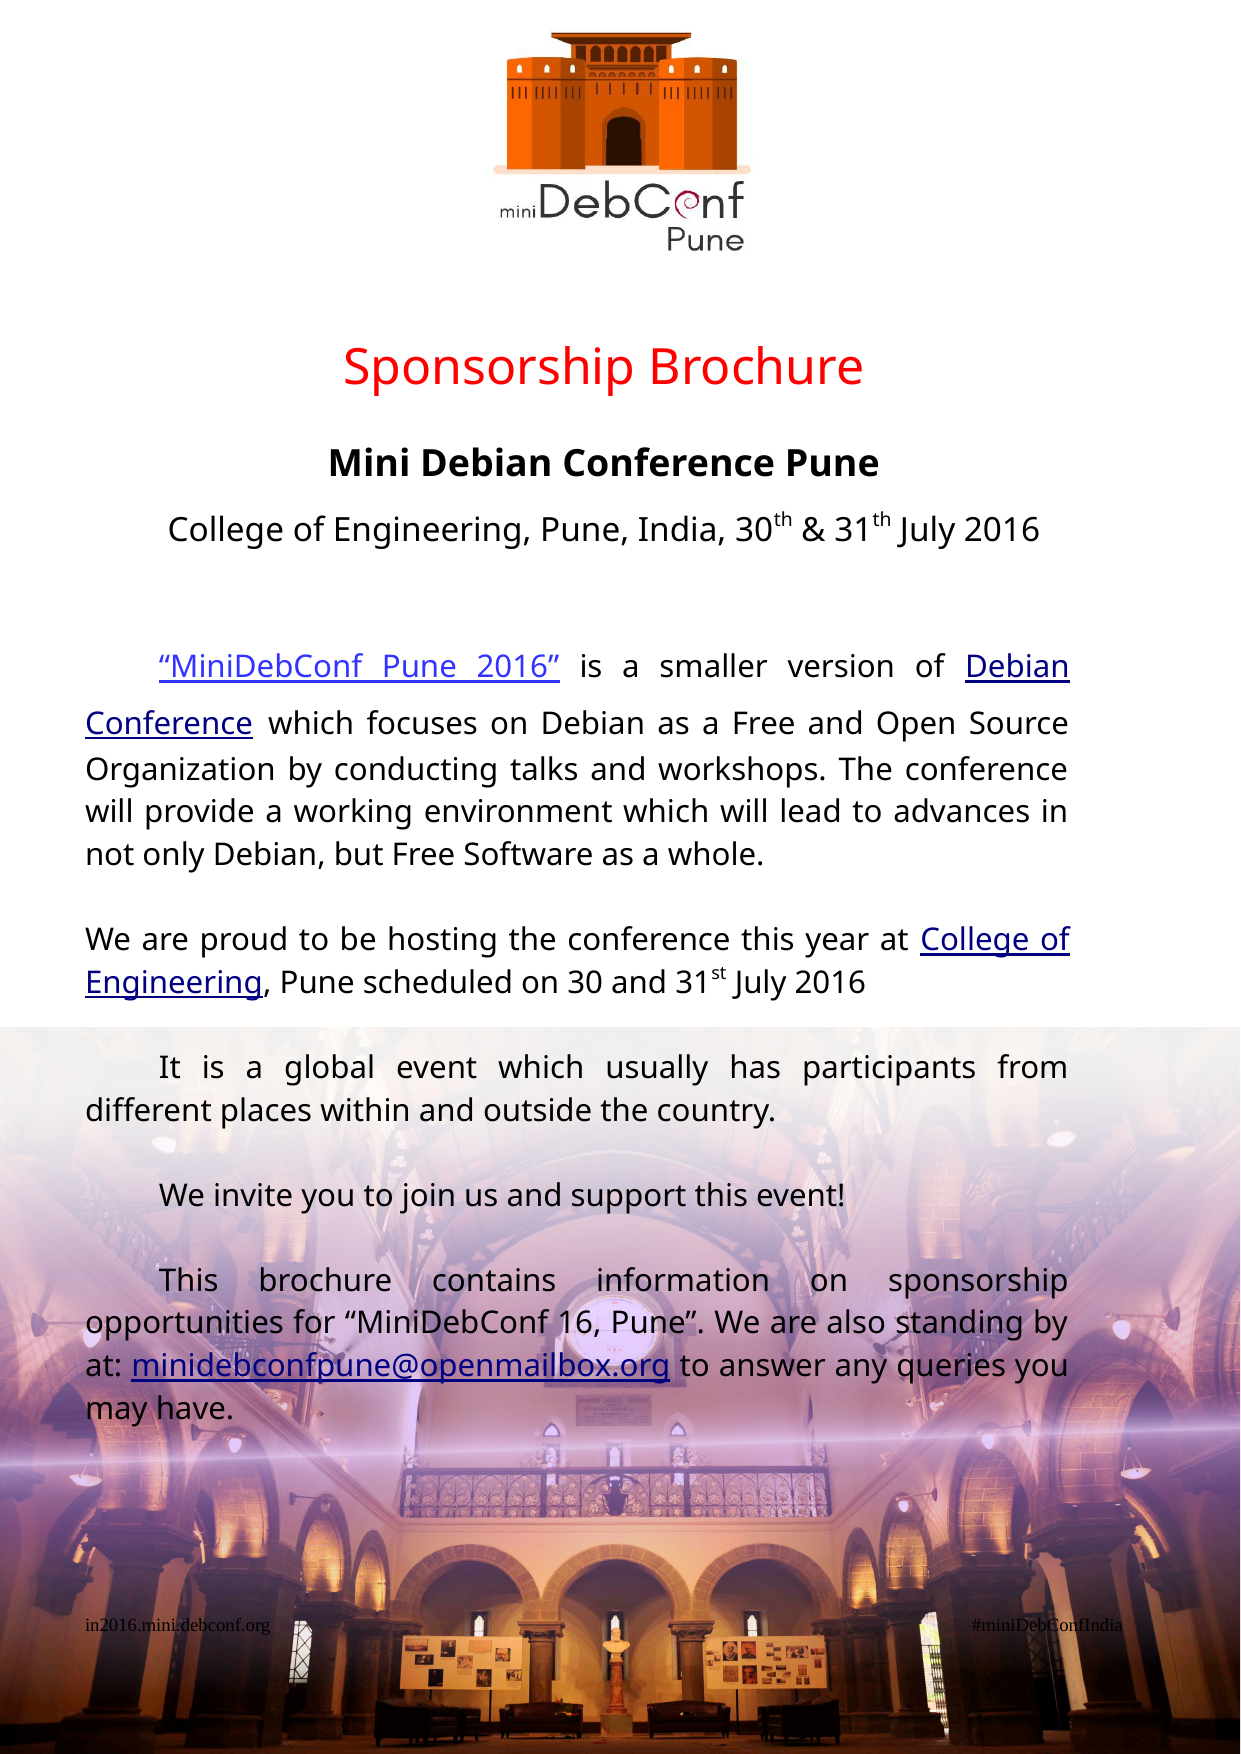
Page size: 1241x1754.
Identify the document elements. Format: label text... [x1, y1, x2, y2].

picture [0, 1027, 1241, 1754]
title Sponsorship Brochure [85, 331, 1123, 399]
text We are proud to be hosting the conference this year at College of Engineering, Pune scheduled on 30 and 31st July 2016 [85, 917, 1069, 1002]
text “MiniDebConf Pune 2016” is a smaller version of Debian Conference which focuses on Debian as a Free and Open Source Organization by conducting talks and workshops. The conference will provide a working environment which will lead to advances in not only Debian, but Free Software as a whole. [85, 633, 1069, 874]
subtitle College of Engineering, Pune, India, 30th & 31th July 2016 [85, 506, 1123, 552]
picture [474, 0, 798, 298]
title Mini Debian Conference Pune [85, 436, 1123, 487]
